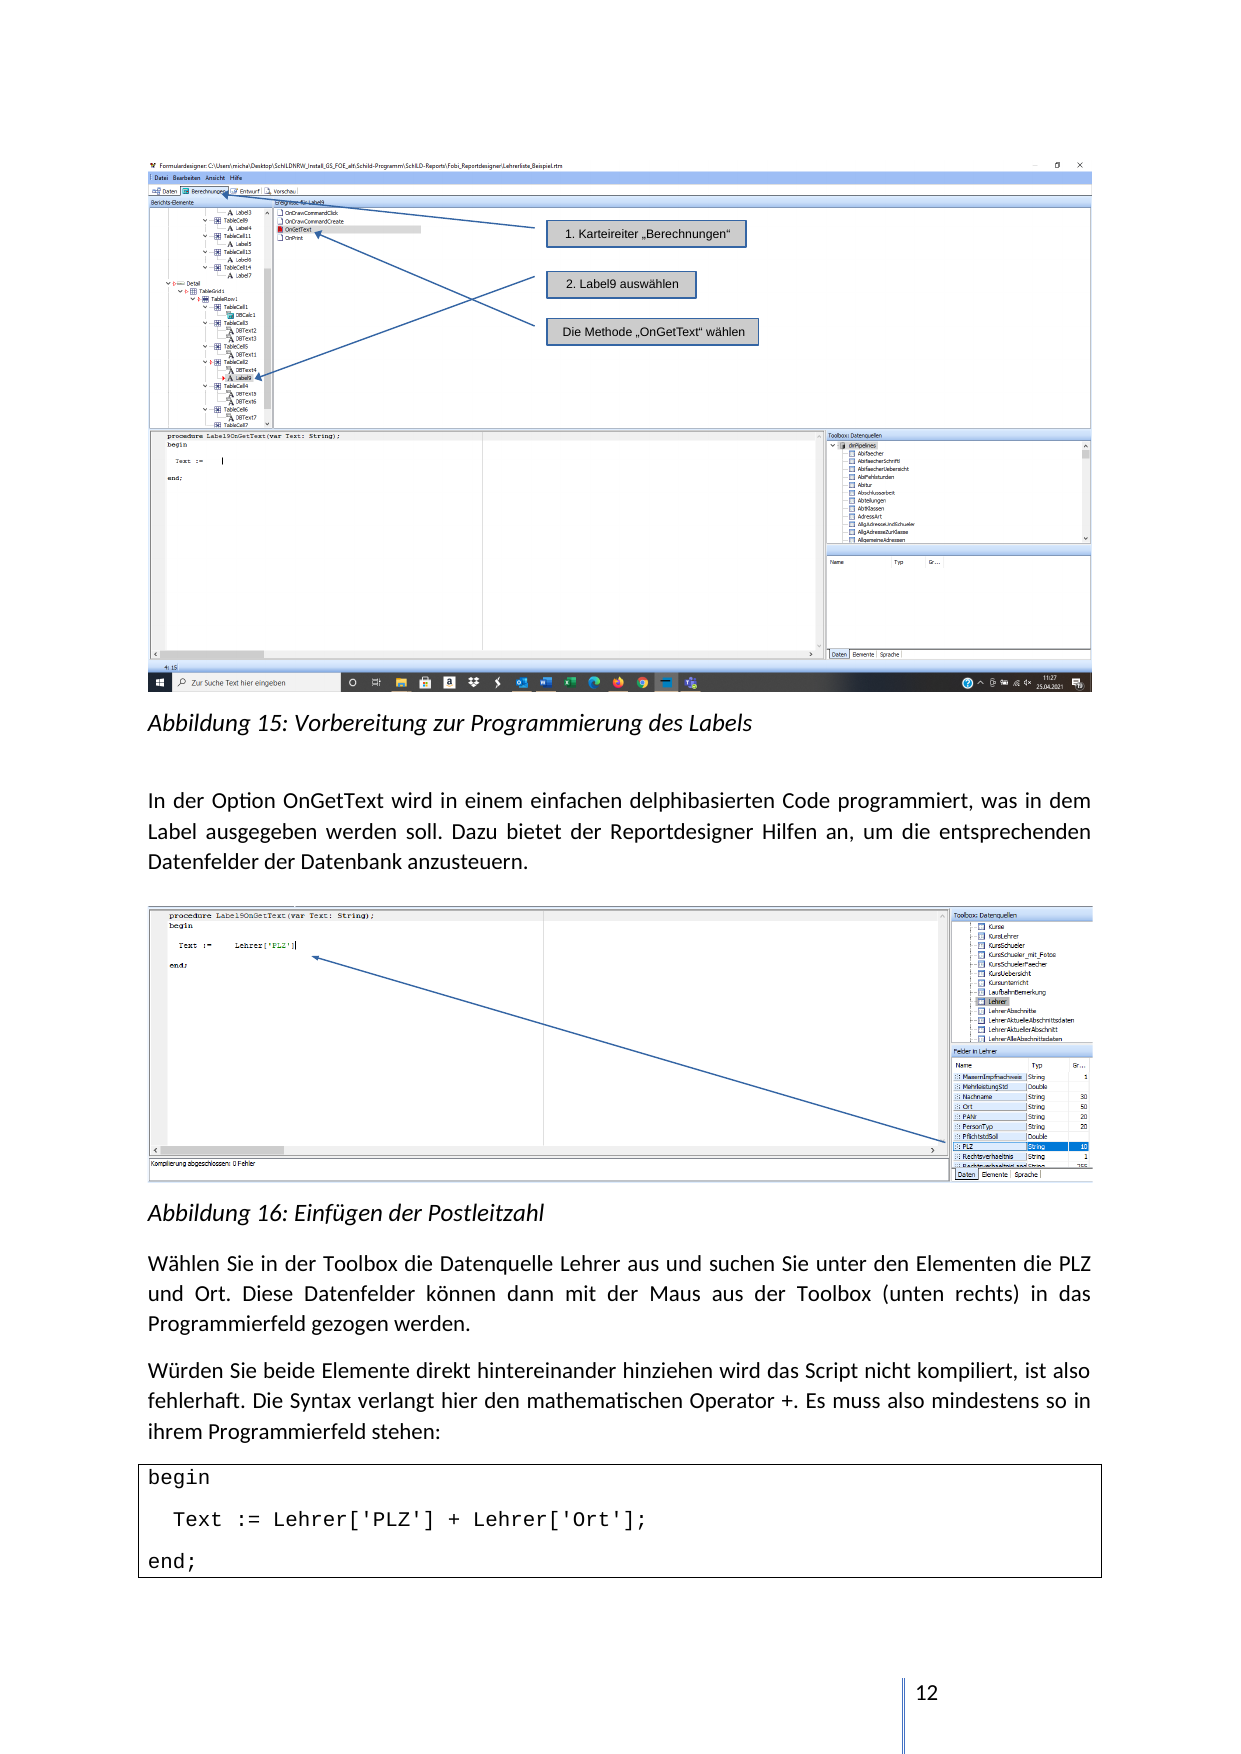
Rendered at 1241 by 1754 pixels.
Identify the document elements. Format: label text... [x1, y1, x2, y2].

text end; [139, 1548, 1101, 1577]
text Wählen Sie in der Toolbox die Datenquelle Lehrer aus und suchen Sie unter den Elementen die PLZ und Ort. Diese Datenfelder können dann mit der Maus aus der Toolbox (unten rechts) in das Programmierfeld gezogen werden. [148, 1228, 1093, 1337]
text [148, 894, 1093, 906]
text begin [139, 1465, 1101, 1490]
text Würden Sie beide Elemente direkt hintereinander hinziehen wird das Script nicht kompiliert, ist also fehlerhaft. Die Syntax verlangt hier den mathematischen Operator +. Es muss also mindestens so in ihrem Programmierfeld stehen: [148, 1356, 1093, 1445]
text In der Option OnGetText wird in einem einfachen delphibasierten Code programmiert, was in dem Label ausgegeben werden soll. Dazu bietet der Reportdesigner Hilfen an, um die entsprechenden Datenfelder der Datenbank anzusteuern. [148, 787, 1093, 875]
text Text := Lehrer['PLZ'] + Lehrer['Ort']; [139, 1506, 1101, 1533]
text Abbildung 15: Vorbereitung zur Programmierung des Labels [148, 160, 1093, 738]
text Abbildung 16: Einfügen der Postleitzahl [148, 1183, 1093, 1228]
